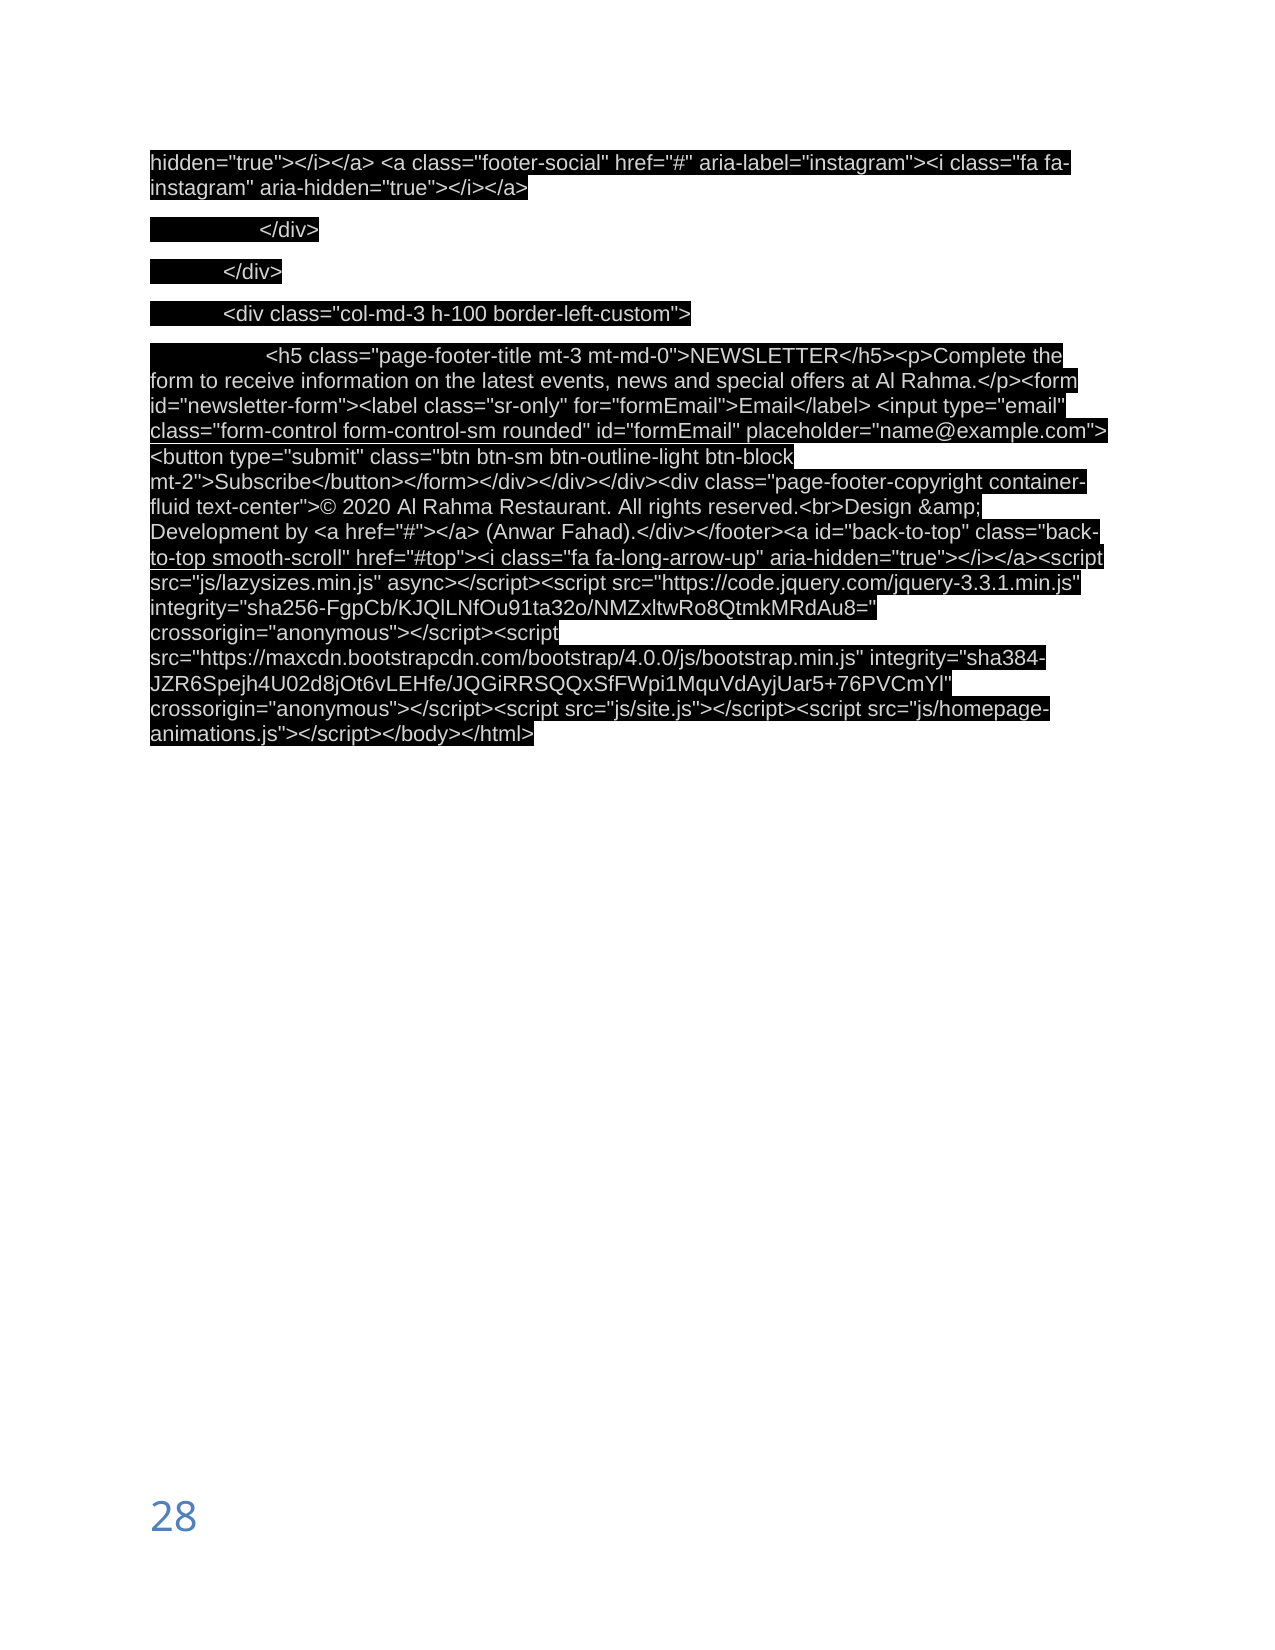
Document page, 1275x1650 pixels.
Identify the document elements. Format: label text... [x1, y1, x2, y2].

text <h5 class="page-footer-title mt-3 mt-md-0">NEWSLETTER</h5><p>Complete the form to receive information on the latest events, news and special offers at Al Rahma.</p><form id="newsletter-form"><label class="sr-only" for="formEmail">Email</label> <input type="email" class="form-control form-control-sm rounded" id="formEmail" placeholder="name@example.com"> <button type="submit" class="btn btn-sm btn-outline-light btn-block mt-2">Subscribe</button></form></div></div></div><div class="page-footer-copyright container-fluid text-center">© 2020 Al Rahma Restaurant. All rights reserved.<br>Design &amp; Development by <a href="#"></a> (Anwar Fahad).</div></footer><a id="back-to-top" class="back-to-top smooth-scroll" href="#top"><i class="fa fa-long-arrow-up" aria-hidden="true"></i></a><script src="js/lazysizes.min.js" async></script><script src="https://code.jquery.com/jquery-3.3.1.min.js" integrity="sha256-FgpCb/KJQlLNfOu91ta32o/NMZxltwRo8QtmkMRdAu8=" crossorigin="anonymous"></script><script src="https://maxcdn.bootstrapcdn.com/bootstrap/4.0.0/js/bootstrap.min.js" integrity="sha384-JZR6Spejh4U02d8jOt6vLEHfe/JQGiRRSQQxSfFWpi1MquVdAyjUar5+76PVCmYl" crossorigin="anonymous"></script><script src="js/site.js"></script><script src="js/homepage-animations.js"></script></body></html> [150, 343, 1109, 746]
text <div class="col-md-3 h-100 border-left-custom"> [150, 301, 1109, 326]
text hidden="true"></i></a> <a class="footer-social" href="#" aria-label="instagram"><i class="fa fa-instagram" aria-hidden="true"></i></a> [150, 150, 1109, 200]
text </div> [150, 217, 1109, 242]
text </div> [150, 259, 1109, 284]
